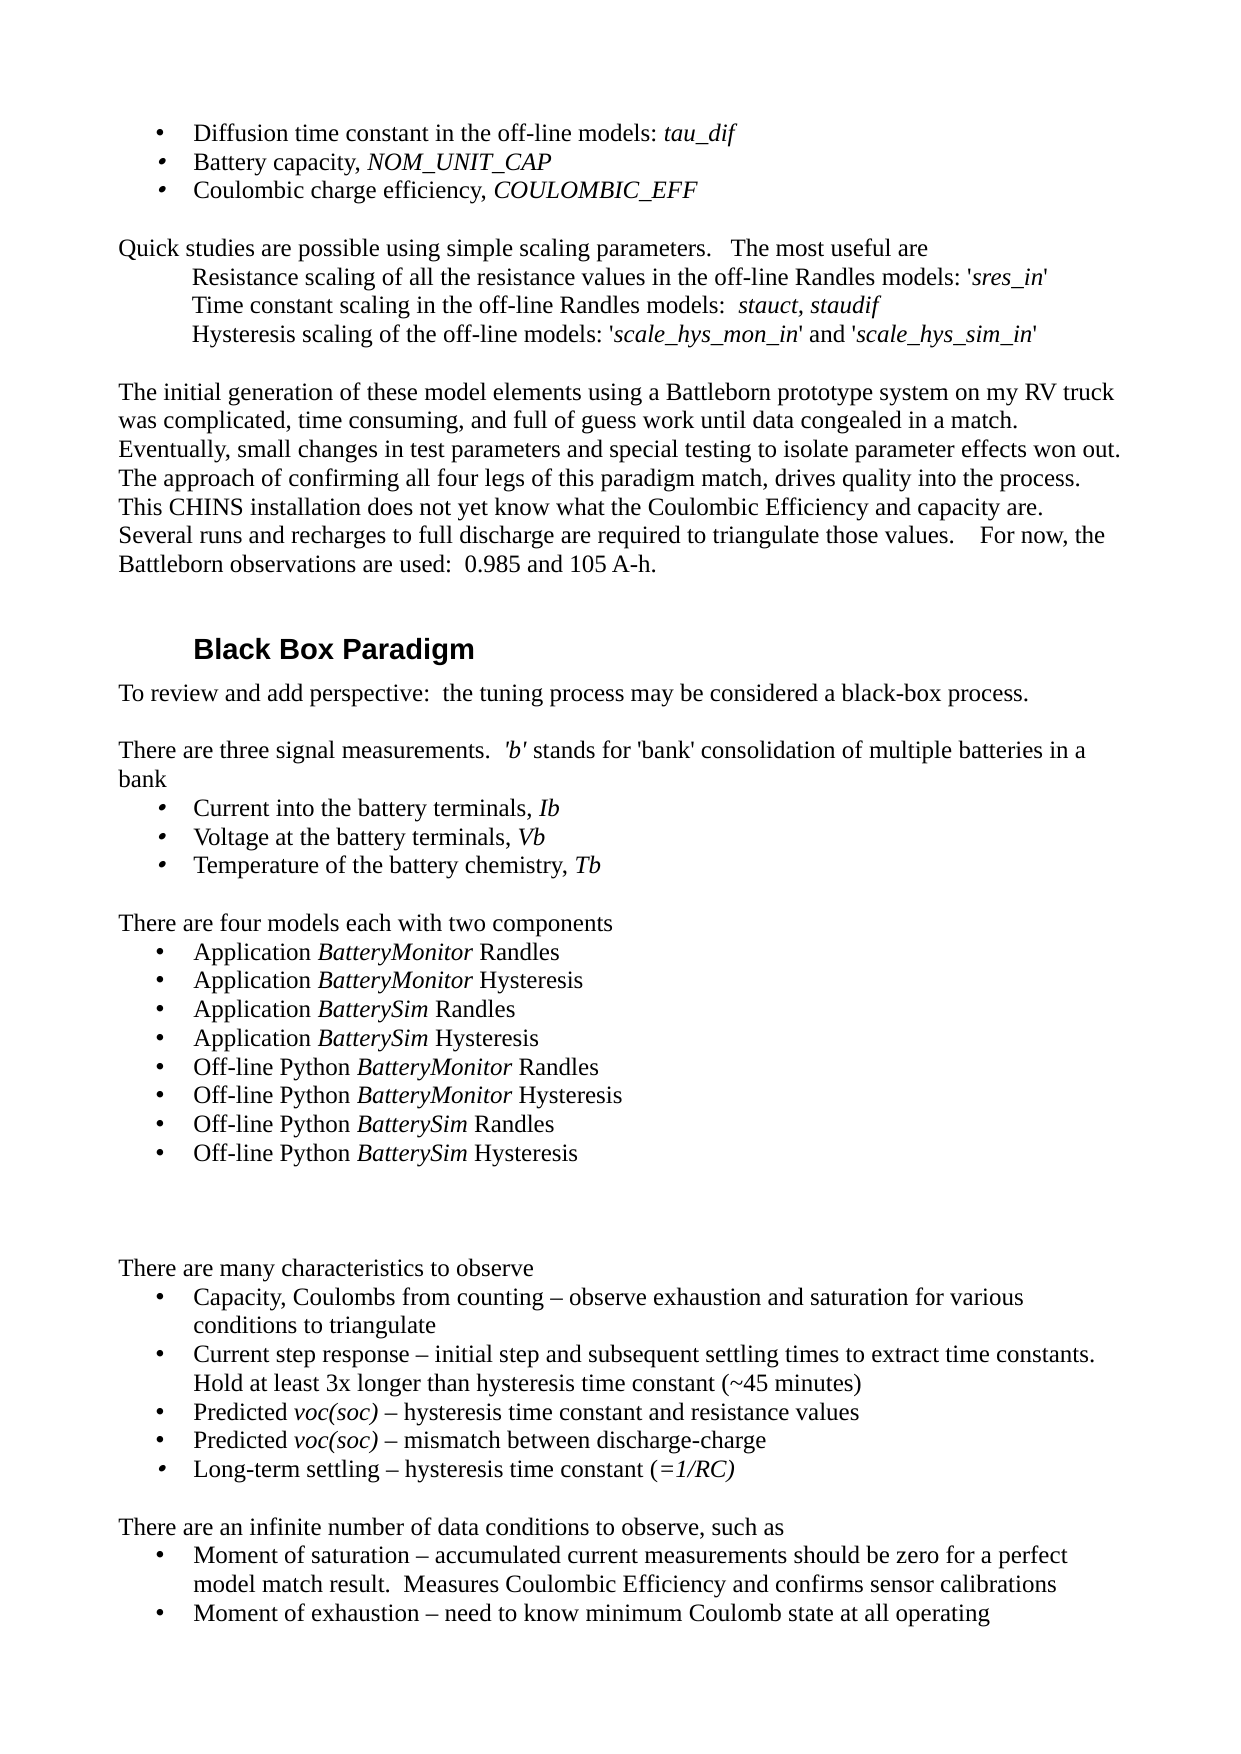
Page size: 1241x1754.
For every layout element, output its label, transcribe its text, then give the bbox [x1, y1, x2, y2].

text There are three signal measurements. 'b' stands for 'bank' consolidation of multiple batteries in a bank [118, 735, 1122, 793]
list Moment of saturation – accumulated current measurements should be zero for a perfect model match result. Measures Coulombic Efficiency and confirms sensor calibrations [156, 1540, 1122, 1598]
list Application BatterySim Hysteresis [156, 1023, 1122, 1052]
text This CHINS installation does not yet know what the Coulombic Efficiency and capacity are. Several runs and recharges to full discharge are required to triangulate those values. For now, the Battleborn observations are used: 0.985 and 105 A-h. [118, 492, 1122, 578]
text Resistance scaling of all the resistance values in the off-line Randles models: 'sres_in' [118, 262, 1122, 291]
list Predicted voc(soc) – mismatch between discharge-charge [156, 1425, 1122, 1454]
list Moment of exhaustion – need to know minimum Coulomb state at all operating [156, 1598, 1122, 1627]
text Hysteresis scaling of the off-line models: 'scale_hys_mon_in' and 'scale_hys_sim_in' [118, 319, 1122, 348]
list Long-term settling – hysteresis time constant (=1/RC) [156, 1454, 1122, 1483]
list Current step response – initial step and subsequent settling times to extract time constants. Hold at least 3x longer than hysteresis time constant (~45 minutes) [156, 1339, 1122, 1397]
list Coulombic charge efficiency, COULOMBIC_EFF [156, 176, 1122, 204]
list Diffusion time constant in the off-line models: tau_dif [156, 118, 1122, 147]
list Off-line Python BatteryMonitor Randles [156, 1052, 1122, 1080]
text There are four models each with two components [118, 908, 1122, 937]
text Quick studies are possible using simple scaling parameters. The most useful are [118, 233, 1122, 262]
list Off-line Python BatterySim Randles [156, 1109, 1122, 1138]
list Off-line Python BatterySim Hysteresis [156, 1138, 1122, 1167]
list Capacity, Coulombs from counting – observe exhaustion and saturation for various conditions to triangulate [156, 1282, 1122, 1339]
list Temperature of the battery chemistry, Tb [156, 850, 1122, 879]
list Battery capacity, NOM_UNIT_CAP [156, 147, 1122, 176]
text There are many characteristics to observe [118, 1253, 1122, 1282]
text The approach of confirming all four legs of this paradigm match, drives quality into the process. [118, 463, 1122, 492]
text To review and add perspective: the tuning process may be considered a black-box process. [118, 678, 1122, 707]
list Application BatterySim Randles [156, 994, 1122, 1023]
list Current into the battery terminals, Ib [156, 793, 1122, 822]
subtitle Black Box Paradigm [118, 632, 1122, 665]
list Predicted voc(soc) – hysteresis time constant and resistance values [156, 1397, 1122, 1425]
text The initial generation of these model elements using a Battleborn prototype system on my RV truck was complicated, time consuming, and full of guess work until data congealed in a match. Eventually, small changes in test parameters and special testing to isolate parameter effects won out. [118, 377, 1122, 463]
text There are an infinite number of data conditions to observe, such as [118, 1512, 1122, 1540]
list Voltage at the battery terminals, Vb [156, 822, 1122, 850]
text Time constant scaling in the off-line Randles models: stauct, staudif [118, 291, 1122, 319]
list Application BatteryMonitor Randles [156, 937, 1122, 965]
list Application BatteryMonitor Hysteresis [156, 965, 1122, 994]
list Off-line Python BatteryMonitor Hysteresis [156, 1080, 1122, 1109]
